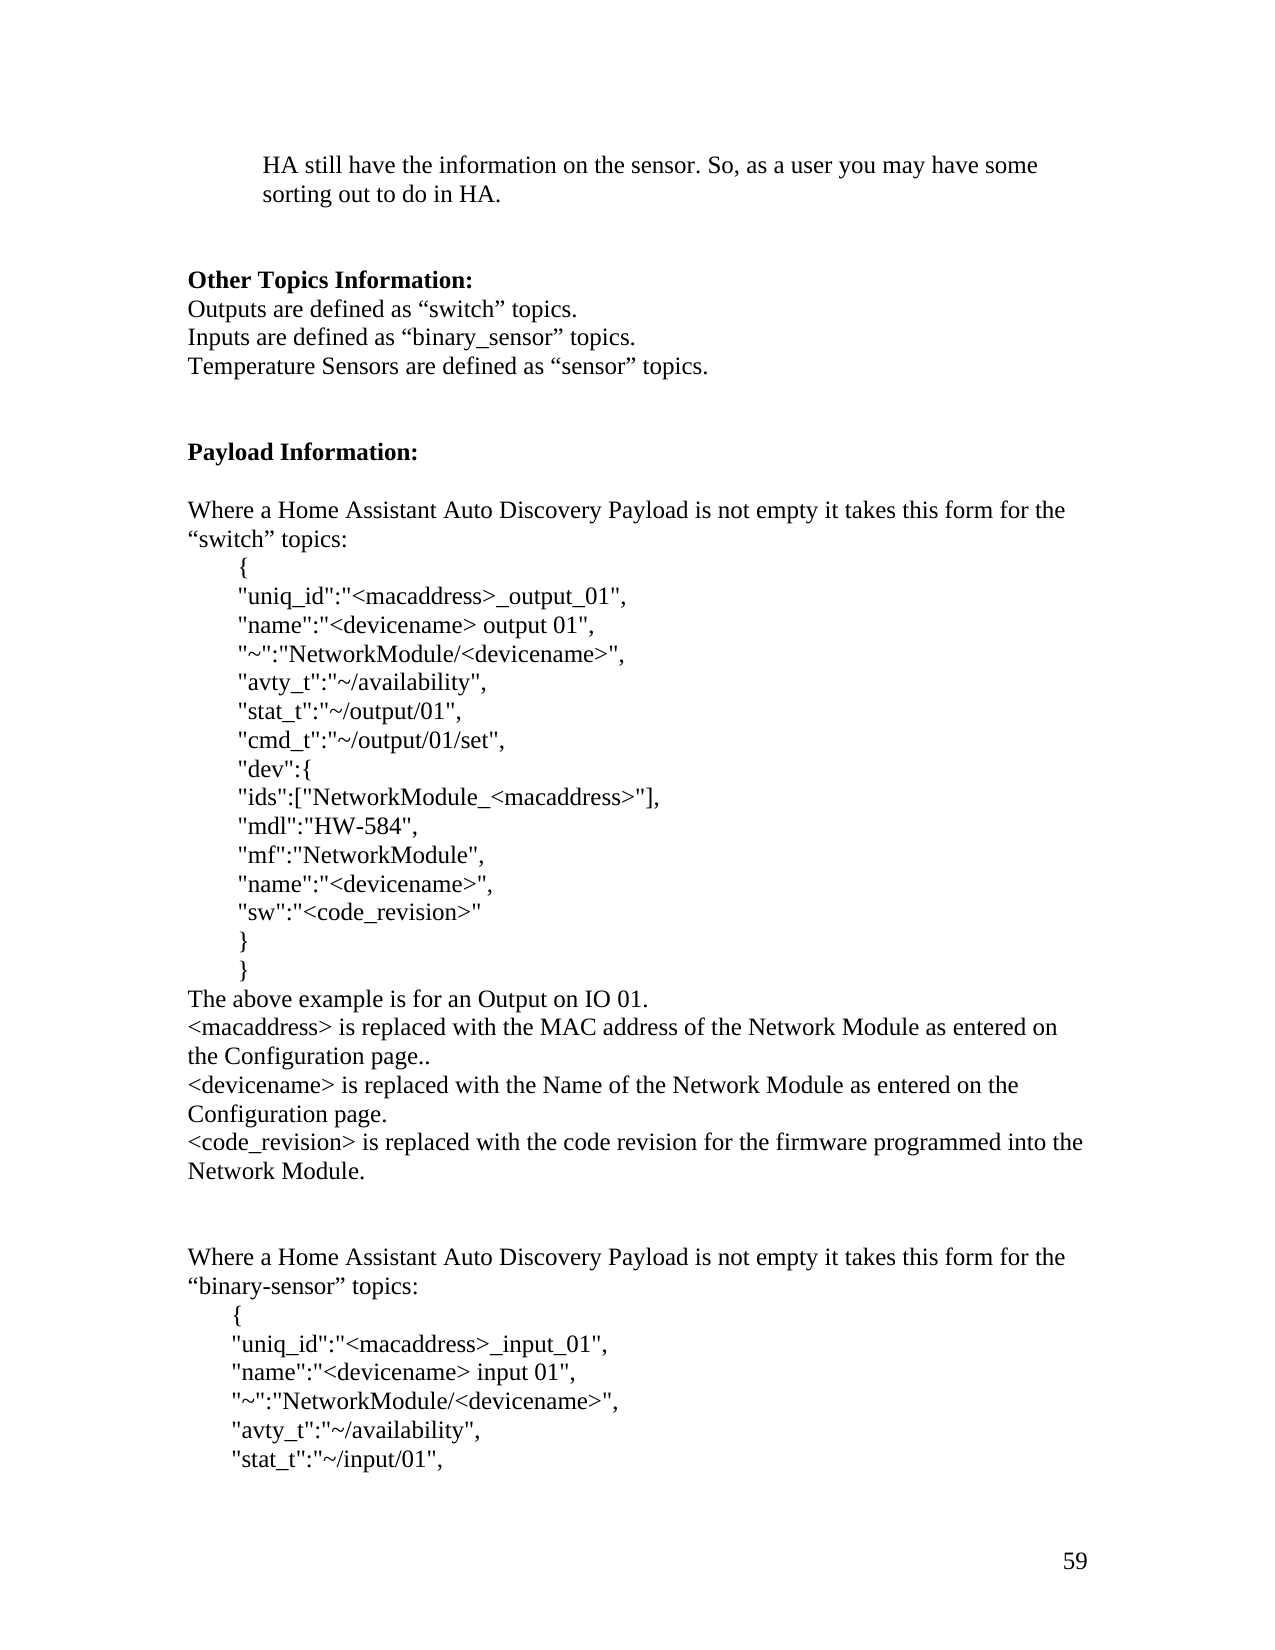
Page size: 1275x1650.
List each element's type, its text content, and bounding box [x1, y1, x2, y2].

text "name":"<devicename> input 01", [187, 1357, 1087, 1386]
text Temperature Sensors are defined as “sensor” topics. [187, 351, 1087, 380]
text "stat_t":"~/output/01", [187, 696, 1087, 725]
text "uniq_id":"<macaddress>_output_01", [187, 581, 1087, 610]
text "sw":"<code_revision>" [187, 897, 1087, 926]
text Payload Information: [187, 437, 1087, 466]
text <devicename> is replaced with the Name of the Network Module as entered on the Configuration page. [187, 1070, 1087, 1127]
text Where a Home Assistant Auto Discovery Payload is not empty it takes this form for the “switch” topics: [187, 495, 1087, 552]
text "dev":{ [187, 754, 1087, 782]
text <macaddress> is replaced with the MAC address of the Network Module as entered on the Configuration page.. [187, 1012, 1087, 1070]
text <code_revision> is replaced with the code revision for the firmware programmed into the Network Module. [187, 1127, 1087, 1185]
text Where a Home Assistant Auto Discovery Payload is not empty it takes this form for the “binary-sensor” topics: [187, 1242, 1087, 1300]
text Outputs are defined as “switch” topics. [187, 294, 1087, 322]
text "~":"NetworkModule/<devicename>", [187, 639, 1087, 667]
text Other Topics Information: [187, 265, 1087, 294]
text "avty_t":"~/availability", [187, 667, 1087, 696]
text "mf":"NetworkModule", [187, 840, 1087, 869]
text "uniq_id":"<macaddress>_input_01", [187, 1329, 1087, 1357]
text "cmd_t":"~/output/01/set", [187, 725, 1087, 754]
text "name":"<devicename>", [187, 869, 1087, 897]
text The above example is for an Output on IO 01. [187, 984, 1087, 1012]
text "name":"<devicename> output 01", [187, 610, 1087, 639]
text "avty_t":"~/availability", [187, 1415, 1087, 1444]
text { [187, 552, 1087, 581]
text "stat_t":"~/input/01", [187, 1444, 1087, 1472]
text HA still have the information on the sensor. So, as a user you may have some sorting out to do in HA. [262, 150, 1087, 207]
text { [187, 1300, 1087, 1329]
text "mdl":"HW-584", [187, 811, 1087, 840]
text "ids":["NetworkModule_<macaddress>"], [187, 782, 1087, 811]
text Inputs are defined as “binary_sensor” topics. [187, 322, 1087, 351]
text } [187, 926, 1087, 955]
text "~":"NetworkModule/<devicename>", [187, 1386, 1087, 1415]
text } [187, 955, 1087, 984]
